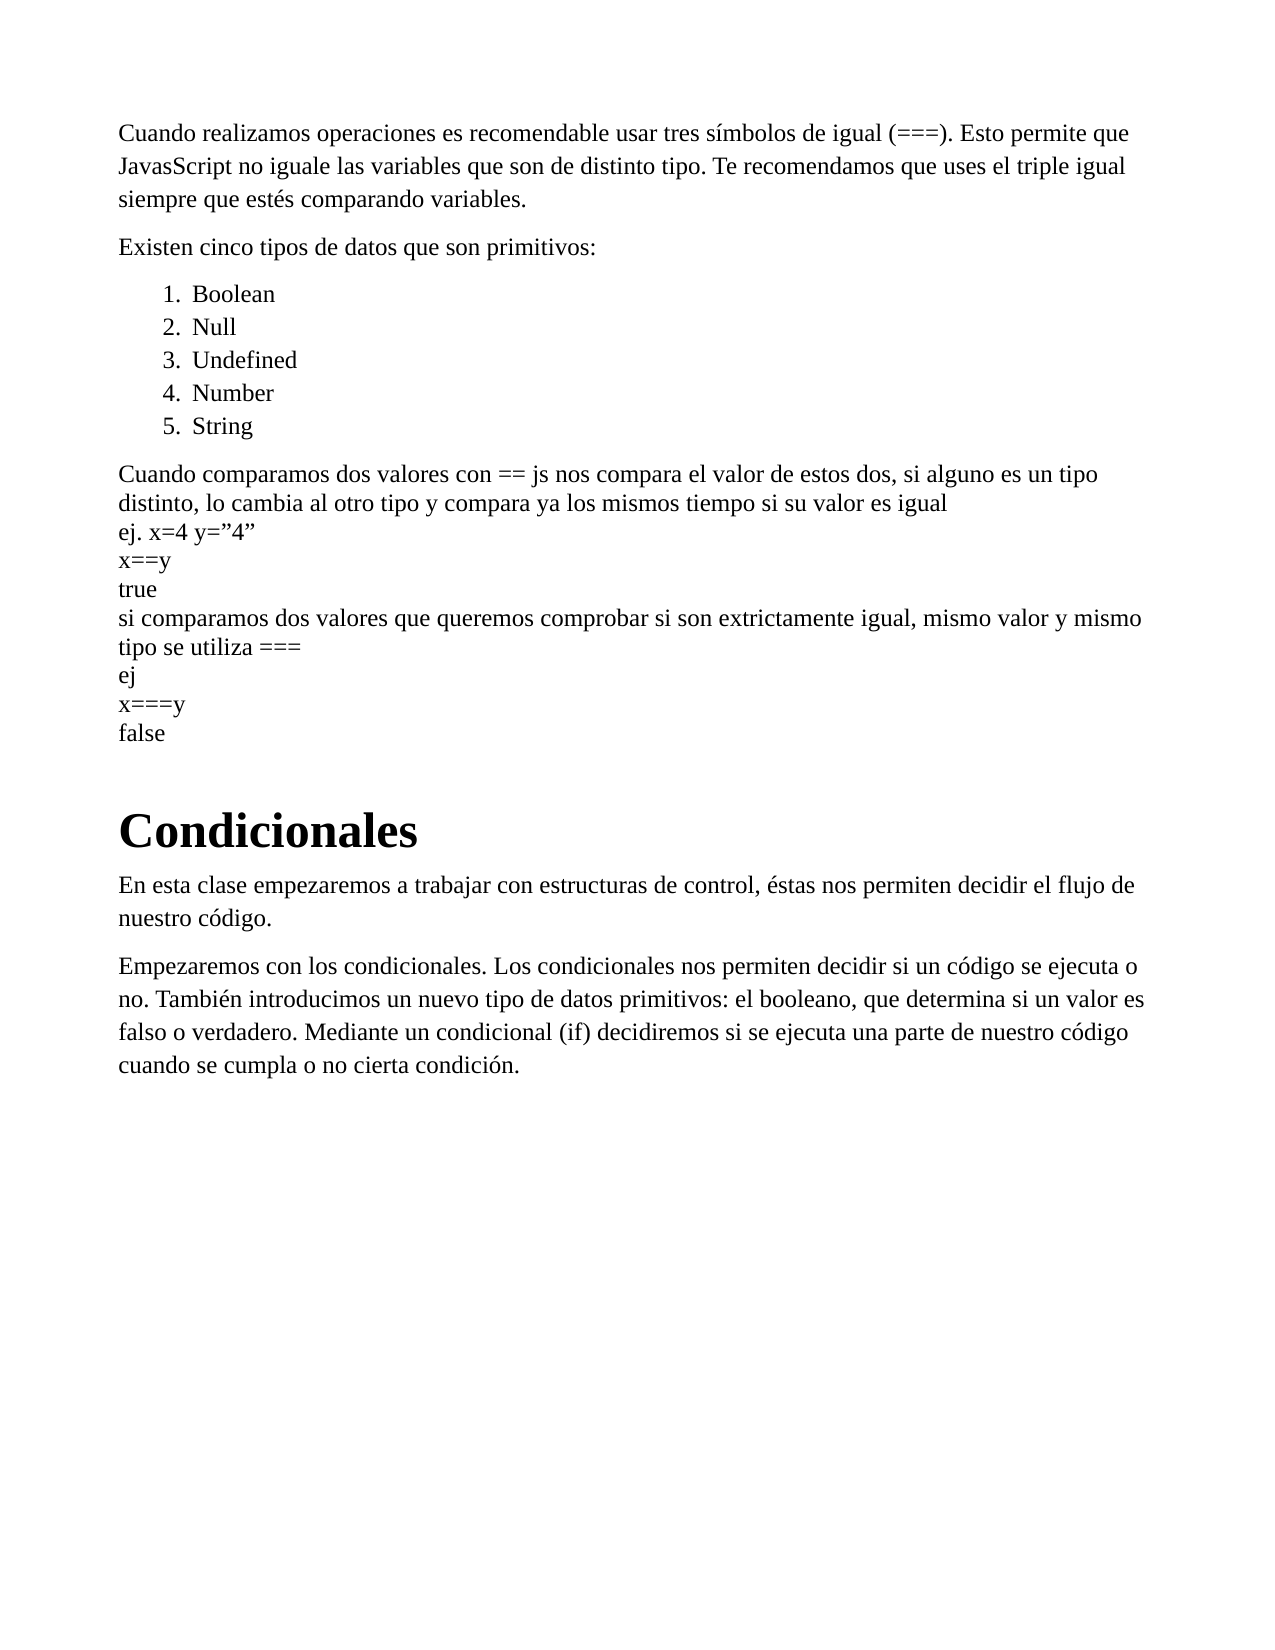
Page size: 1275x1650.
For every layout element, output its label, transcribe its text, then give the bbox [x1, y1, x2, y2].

subtitle Condicionales [118, 800, 1157, 858]
text Cuando realizamos operaciones es recomendable usar tres símbolos de igual (===). Esto permite que JavasScript no iguale las variables que son de distinto tipo. Te recomendamos que uses el triple igual siempre que estés comparando variables. [118, 118, 1157, 213]
text ej [118, 660, 1157, 689]
text false [118, 718, 1157, 747]
text Empezaremos con los condicionales. Los condicionales nos permiten decidir si un código se ejecuta o no. También introducimos un nuevo tipo de datos primitivos: el booleano, que determina si un valor es falso o verdadero. Mediante un condicional (if) decidiremos si se ejecuta una parte de nuestro código cuando se cumpla o no cierta condición. [118, 951, 1157, 1079]
text x===y [118, 689, 1157, 718]
list Boolean [162, 279, 1157, 308]
list Undefined [162, 345, 1157, 374]
list Null [162, 312, 1157, 341]
text x==y [118, 545, 1157, 574]
text Existen cinco tipos de datos que son primitivos: [118, 232, 1157, 261]
text true [118, 574, 1157, 603]
list Number [162, 378, 1157, 407]
text ej. x=4 y=”4” [118, 517, 1157, 545]
text si comparamos dos valores que queremos comprobar si son extrictamente igual, mismo valor y mismo tipo se utiliza === [118, 603, 1157, 660]
text Cuando comparamos dos valores con == js nos compara el valor de estos dos, si alguno es un tipo distinto, lo cambia al otro tipo y compara ya los mismos tiempo si su valor es igual [118, 459, 1157, 517]
list String [162, 411, 1157, 440]
text En esta clase empezaremos a trabajar con estructuras de control, éstas nos permiten decidir el flujo de nuestro código. [118, 870, 1157, 932]
